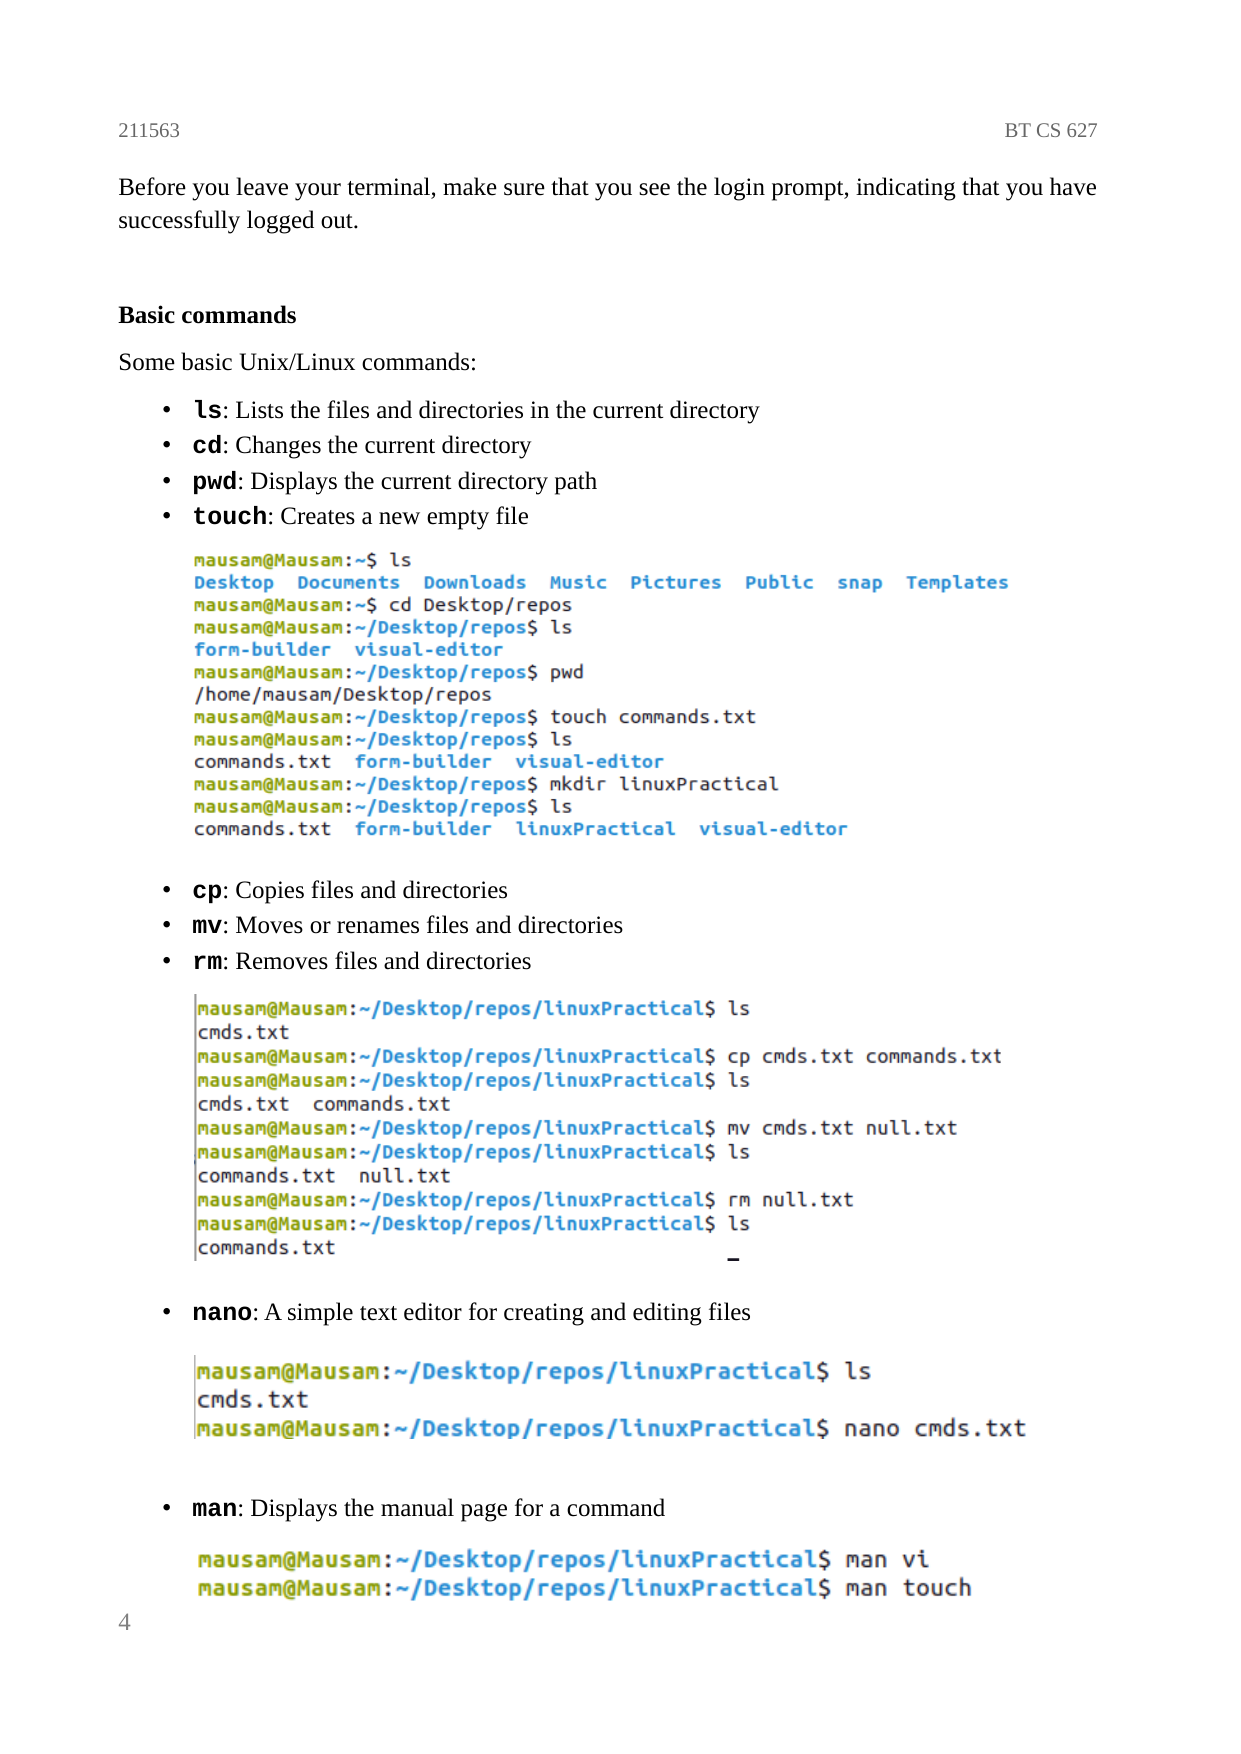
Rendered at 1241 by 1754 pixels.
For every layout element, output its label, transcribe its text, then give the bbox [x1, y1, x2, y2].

text Some basic Unix/Linux commands: [118, 347, 1122, 376]
list cd: Changes the current directory [162, 431, 1122, 461]
picture [194, 549, 1017, 839]
text Before you leave your terminal, make sure that you see the login prompt, indicating that you have successfully logged out. [118, 172, 1122, 233]
text Basic commands [118, 300, 1122, 329]
list pwd: Displays the current directory path [162, 466, 1122, 497]
picture [194, 994, 1001, 1261]
list mv: Moves or renames files and directories [162, 911, 1122, 941]
picture [194, 1355, 1037, 1439]
list rm: Removes files and directories [162, 946, 1122, 977]
list man: Displays the manual page for a command [162, 1493, 1122, 1524]
list touch: Creates a new empty file [162, 501, 1122, 532]
list cp: Copies files and directories [162, 875, 1122, 906]
picture [197, 1547, 979, 1604]
list ls: Lists the files and directories in the current directory [162, 395, 1122, 426]
list nano: A simple text editor for creating and editing files [162, 1297, 1122, 1328]
